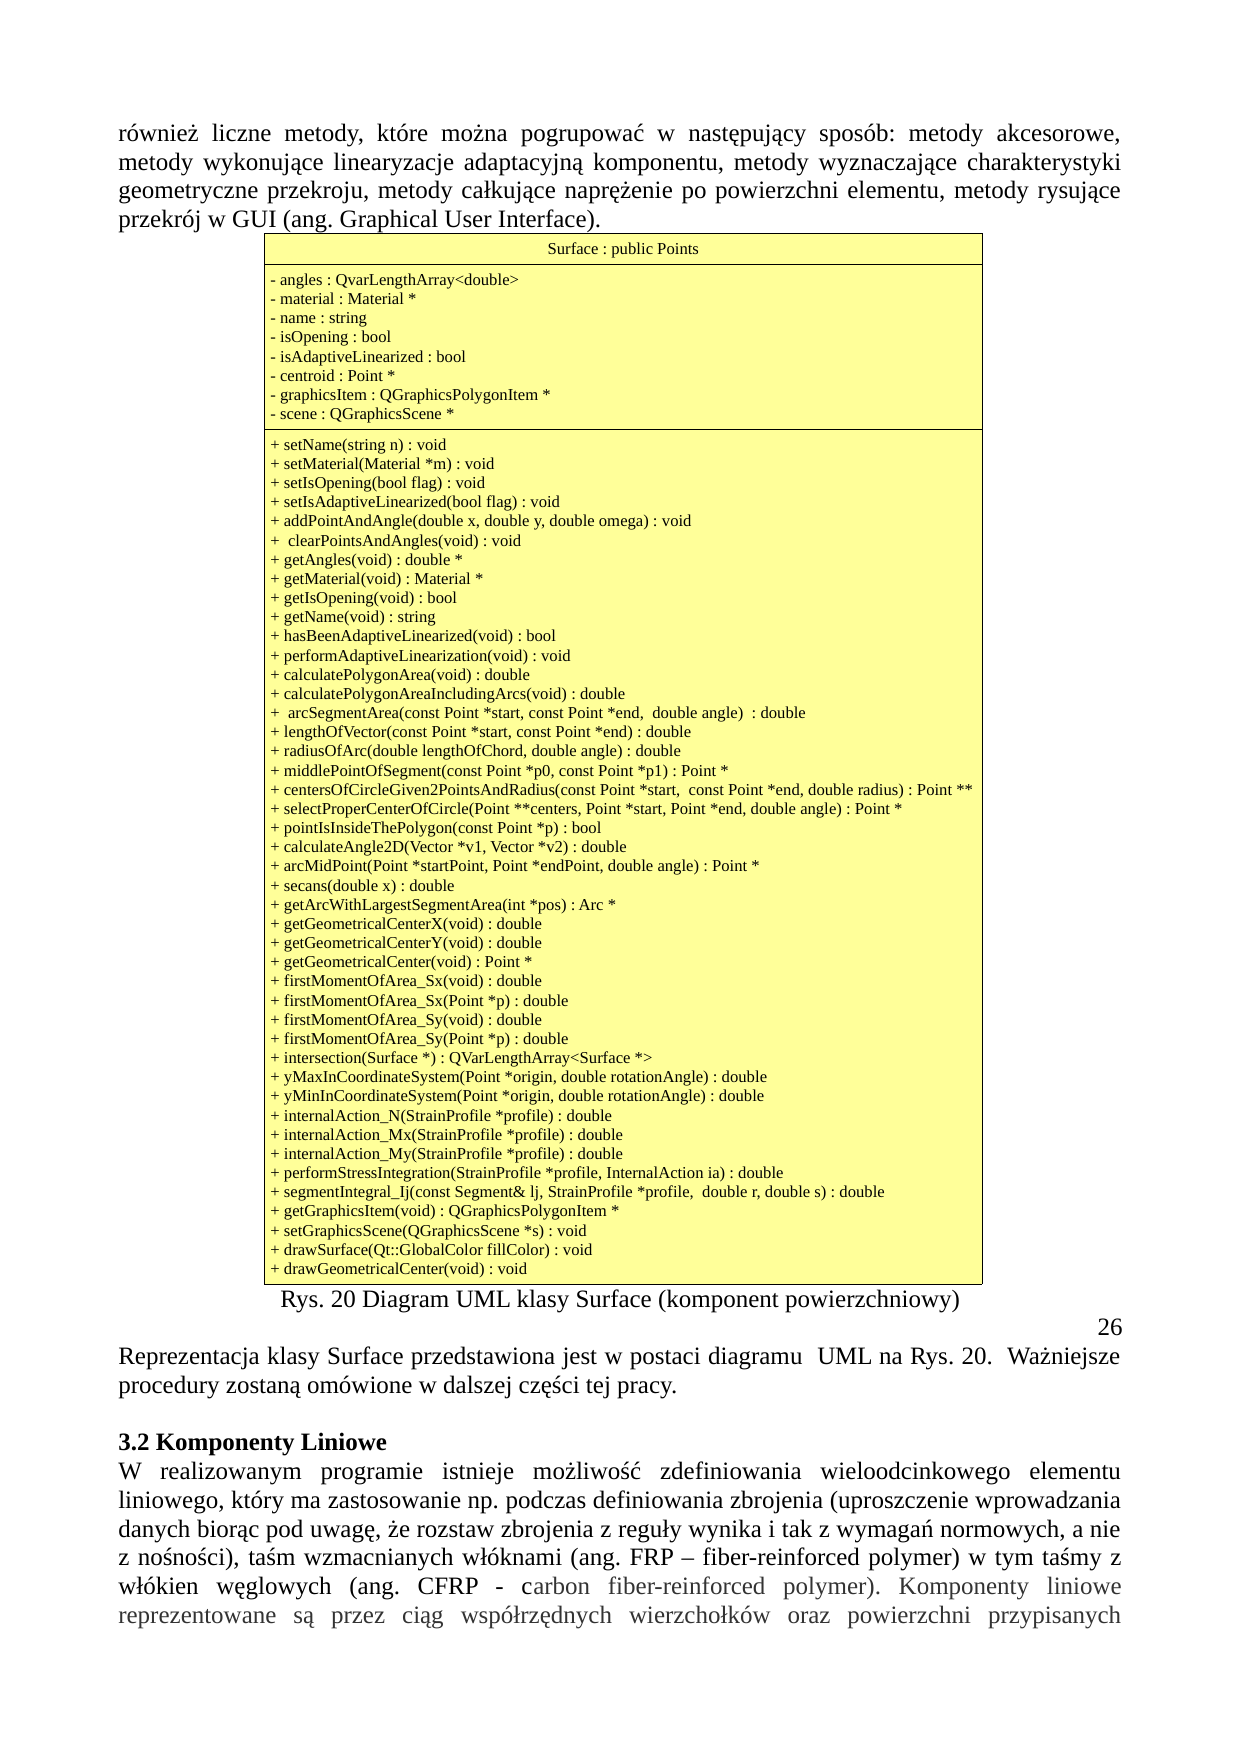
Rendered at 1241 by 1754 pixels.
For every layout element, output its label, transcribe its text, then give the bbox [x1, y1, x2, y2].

text Rys. 20 Diagram UML klasy Surface (komponent powierzchniowy) [118, 1284, 1122, 1312]
text 26 [118, 1312, 1122, 1341]
text W realizowanym programie istnieje możliwość zdefiniowania wieloodcinkowego elementu liniowego, który ma zastosowanie np. podczas definiowania zbrojenia (uproszczenie wprowadzania danych biorąc pod uwagę, że rozstaw zbrojenia z reguły wynika i tak z wymagań normowych, a nie z nośności), taśm wzmacnianych włóknami (ang. FRP – fiber-reinforced polymer) w tym taśmy z włókien węglowych (ang. CFRP - carbon fiber-reinforced polymer). Komponenty liniowe reprezentowane są przez ciąg współrzędnych wierzchołków oraz powierzchni przypisanych odcinkowi występującemu za bieżącym wierzchołkiemprzy czym powierzchniaodpowiadająca punktowi końcowemu elementu jest pomijana i równa 0. [118, 1456, 1122, 1629]
text również liczne metody, które można pogrupować w następujący sposób: metody akcesorowe, metody wykonujące linearyzacje adaptacyjną komponentu, metody wyznaczające charakterystyki geometryczne przekroju, metody całkujące naprężenie po powierzchni elementu, metody rysujące przekrój w GUI (ang. Graphical User Interface). [118, 118, 1122, 233]
table_header Surface : public Points [265, 234, 982, 264]
text 3.2 Komponenty Liniowe [118, 1427, 1122, 1456]
table_cell - angles : QvarLengthArray<double> - material : Material * - name : string - isOpening : bool - isAdaptiveLinearized : bool - centroid : Point * - graphicsItem : QGraphicsPolygonItem * - scene : QGraphicsScene * [265, 265, 982, 429]
text Reprezentacja klasy Surface przedstawiona jest w postaci diagramu UML na Rys. 20. Ważniejsze procedury zostaną omówione w dalszej części tej pracy. [118, 1341, 1122, 1399]
table_cell + setName(string n) : void + setMaterial(Material *m) : void + setIsOpening(bool flag) : void + setIsAdaptiveLinearized(bool flag) : void + addPointAndAngle(double x, double y, double omega) : void + clearPointsAndAngles(void) : void + getAngles(void) : double * + getMaterial(void) : Material * + getIsOpening(void) : bool + getName(void) : string + hasBeenAdaptiveLinearized(void) : bool + performAdaptiveLinearization(void) : void + calculatePolygonArea(void) : double + calculatePolygonAreaIncludingArcs(void) : double + arcSegmentArea(const Point *start, const Point *end, double angle) : double + lengthOfVector(const Point *start, const Point *end) : double + radiusOfArc(double lengthOfChord, double angle) : double + middlePointOfSegment(const Point *p0, const Point *p1) : Point * + centersOfCircleGiven2PointsAndRadius(const Point *start, const Point *end, double radius) : Point ** + selectProperCenterOfCircle(Point **centers, Point *start, Point *end, double angle) : Point * + pointIsInsideThePolygon(const Point *p) : bool + calculateAngle2D(Vector *v1, Vector *v2) : double + arcMidPoint(Point *startPoint, Point *endPoint, double angle) : Point * + secans(double x) : double + getArcWithLargestSegmentArea(int *pos) : Arc * + getGeometricalCenterX(void) : double + getGeometricalCenterY(void) : double + getGeometricalCenter(void) : Point * + firstMomentOfArea_Sx(void) : double + firstMomentOfArea_Sx(Point *p) : double + firstMomentOfArea_Sy(void) : double + firstMomentOfArea_Sy(Point *p) : double + intersection(Surface *) : QVarLengthArray<Surface *> + yMaxInCoordinateSystem(Point *origin, double rotationAngle) : double + yMinInCoordinateSystem(Point *origin, double rotationAngle) : double + internalAction_N(StrainProfile *profile) : double + internalAction_Mx(StrainProfile *profile) : double + internalAction_My(StrainProfile *profile) : double + performStressIntegration(StrainProfile *profile, InternalAction ia) : double + segmentIntegral_Ij(const Segment& lj, StrainProfile *profile, double r, double s) : double + getGraphicsItem(void) : QGraphicsPolygonItem * + setGraphicsScene(QGraphicsScene *s) : void + drawSurface(Qt::GlobalColor fillColor) : void + drawGeometricalCenter(void) : void [265, 430, 982, 1284]
